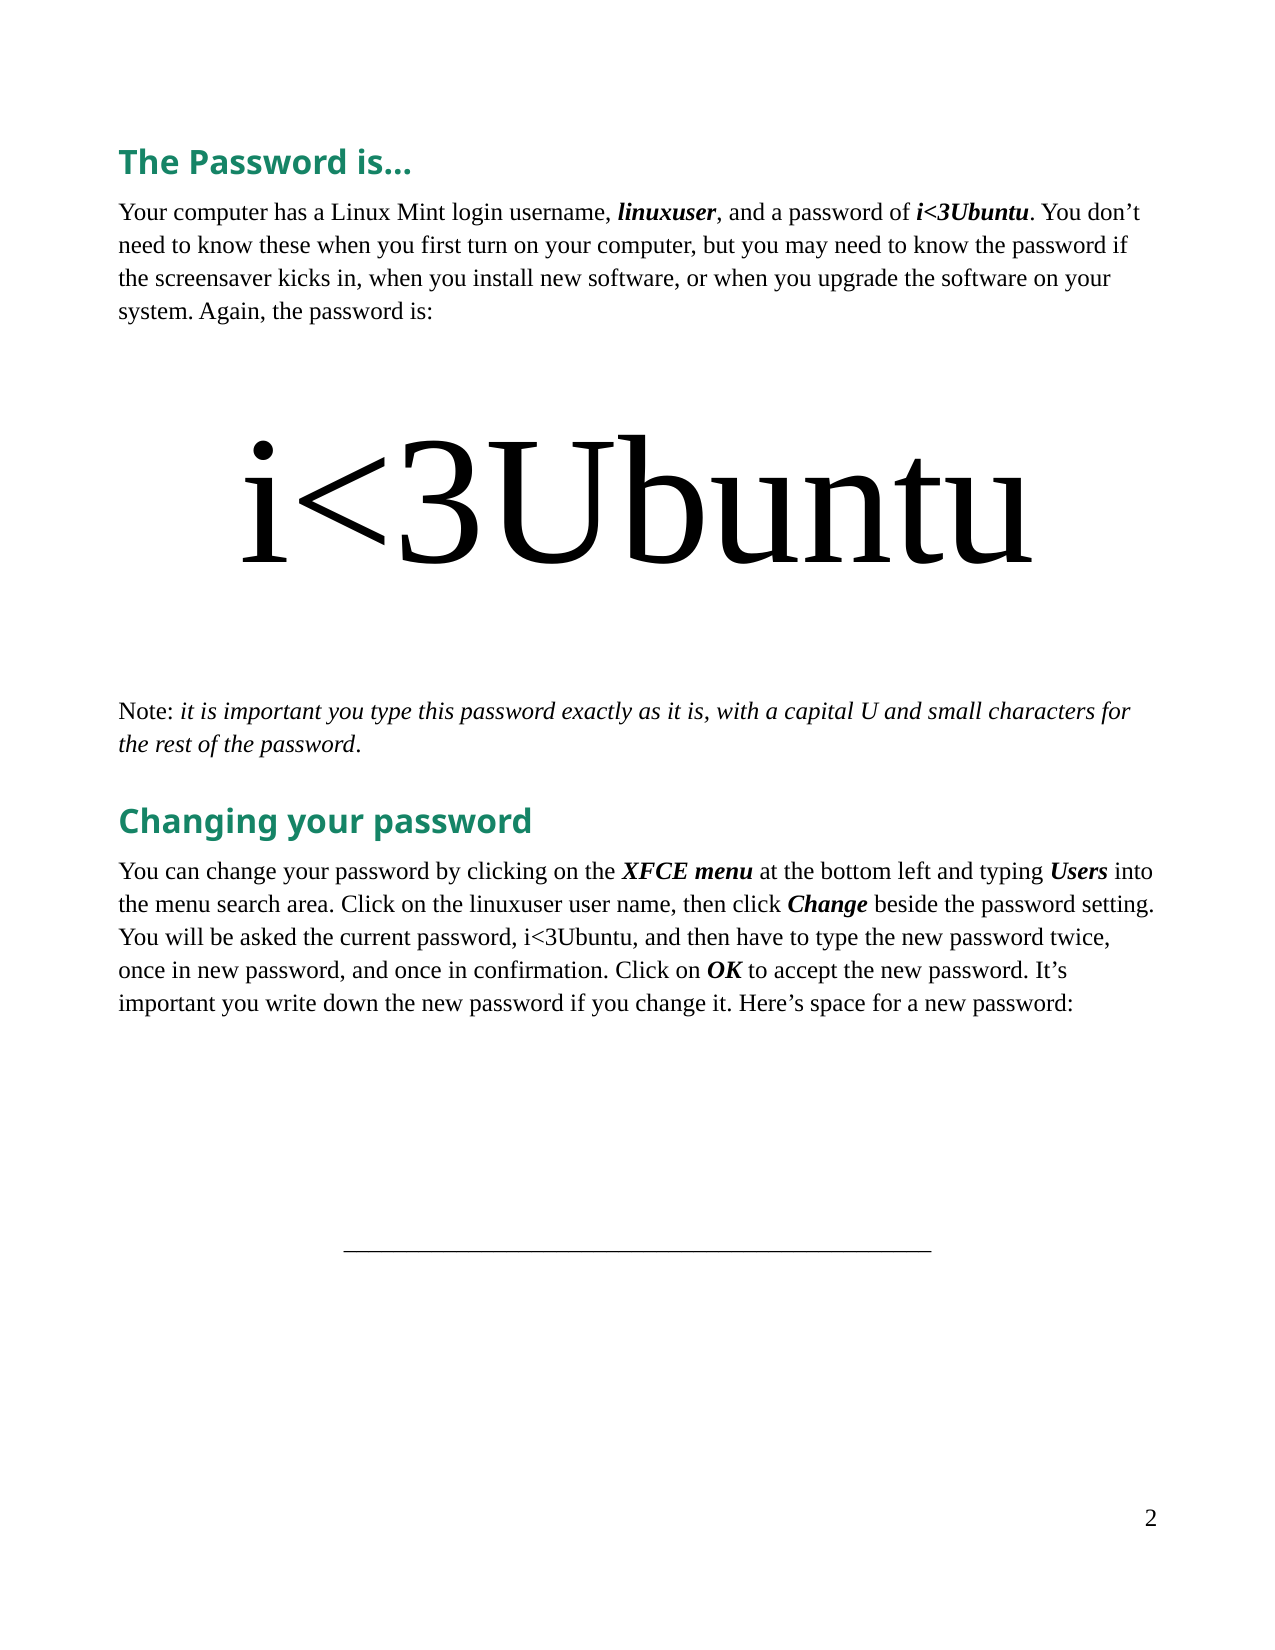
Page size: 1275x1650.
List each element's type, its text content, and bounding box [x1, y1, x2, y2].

text You can change your password by clicking on the XFCE menu at the bottom left and typing Users into the menu search area. Click on the linuxuser user name, then click Change beside the password setting. You will be asked the current password, i<3Ubuntu, and then have to type the new password twice, once in new password, and once in confirmation. Click on OK to accept the new password. It’s important you write down the new password if you change it. Here’s space for a new password: [118, 856, 1157, 1017]
text Note: it is important you type this password exactly as it is, with a capital U and small characters for the rest of the password. [118, 696, 1157, 758]
text i<3Ubuntu [118, 391, 1157, 602]
subtitle Changing your password [118, 797, 1157, 843]
subtitle The Password is... [118, 139, 1157, 185]
text Your computer has a Linux Mint login username, linuxuser, and a password of i<3Ubuntu. You don’t need to know these when you first turn on your computer, but you may need to know the password if the screensaver kicks in, when you install new software, or when you upgrade the software on your system. Again, the password is: [118, 197, 1157, 325]
text _______________________________________________ [118, 1226, 1157, 1254]
